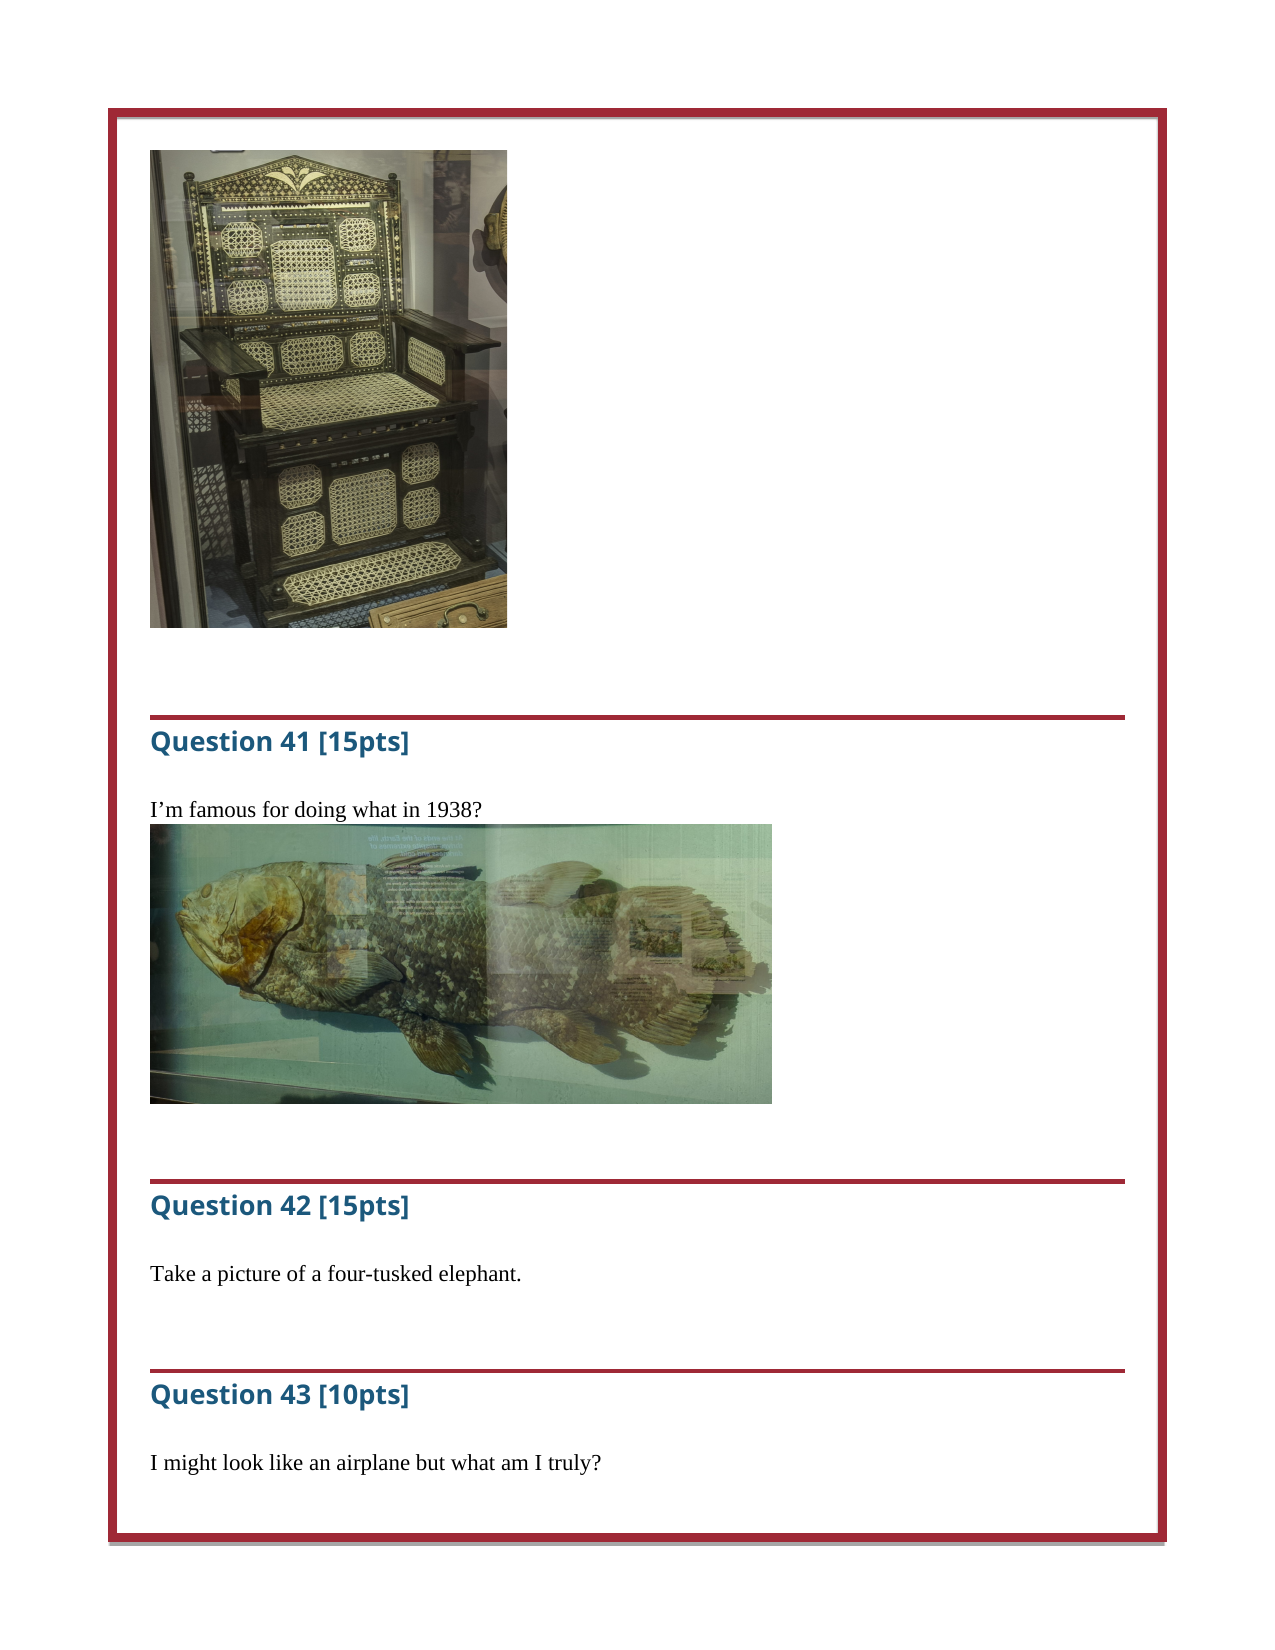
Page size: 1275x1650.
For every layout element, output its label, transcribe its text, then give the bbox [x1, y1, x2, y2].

subtitle Question 41 [15pts] [150, 720, 1125, 759]
subtitle Question 42 [15pts] [150, 1184, 1125, 1223]
text I’m famous for doing what in 1938? [150, 796, 1125, 822]
subtitle Question 43 [10pts] [150, 1373, 1125, 1412]
text Take a picture of a four-tusked elephant. [150, 1259, 1125, 1286]
text I might look like an airplane but what am I truly? [150, 1449, 1125, 1476]
